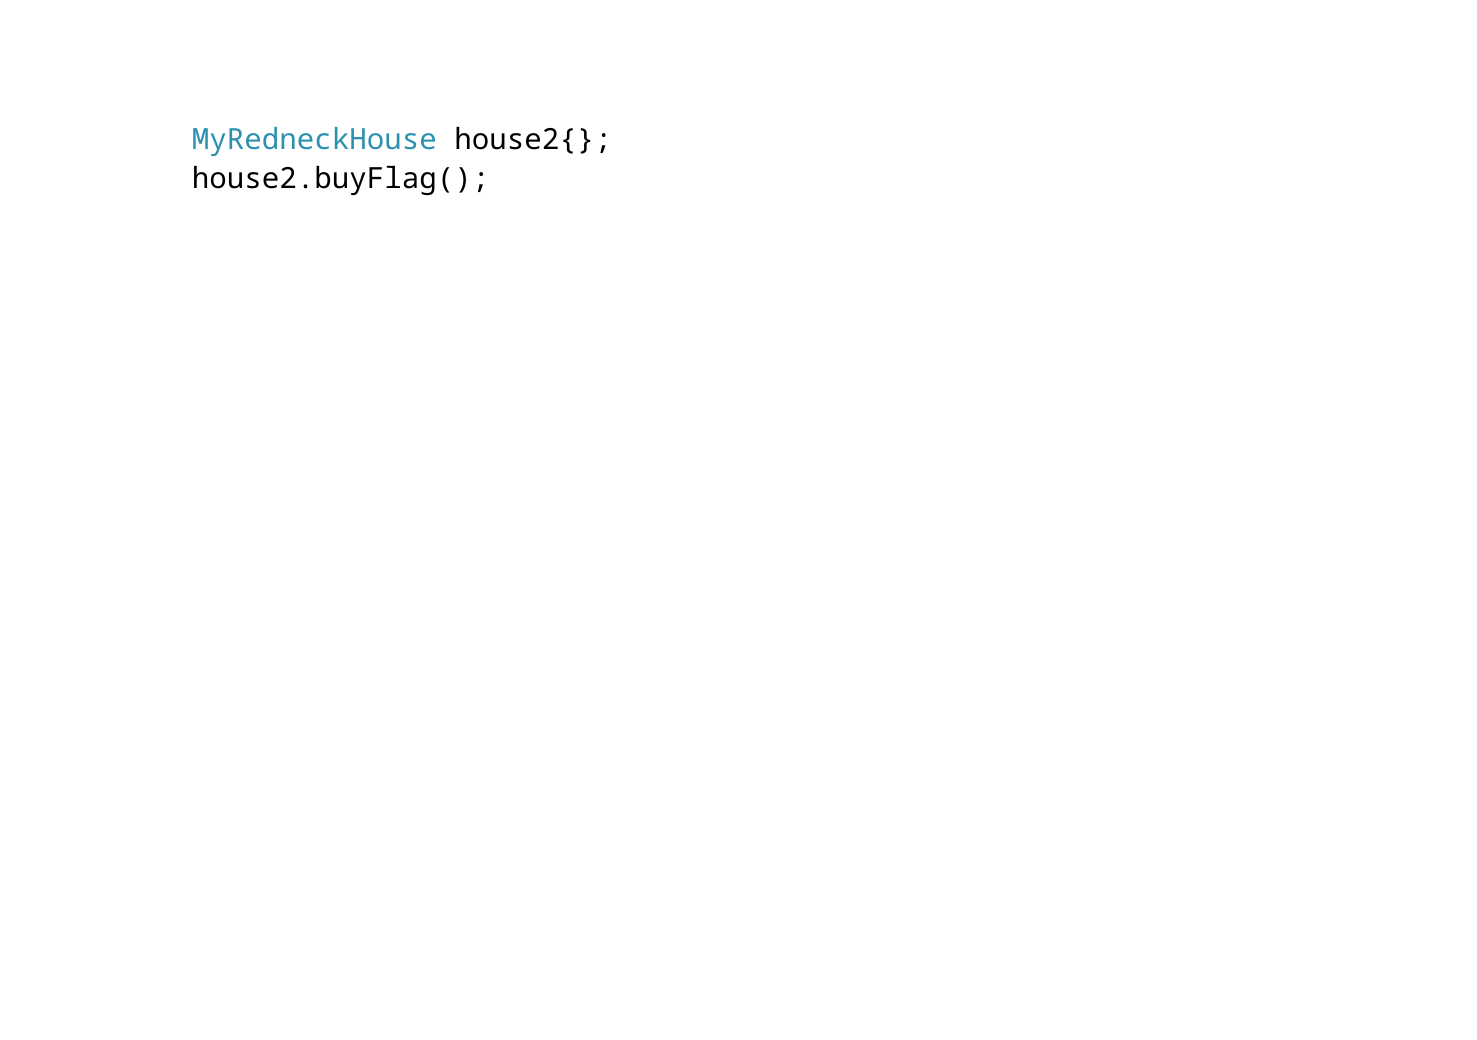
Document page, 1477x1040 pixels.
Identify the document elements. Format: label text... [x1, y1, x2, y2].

text house2.buyFlag(); [118, 158, 1358, 197]
text MyRedneckHouse house2{}; [118, 118, 1358, 158]
